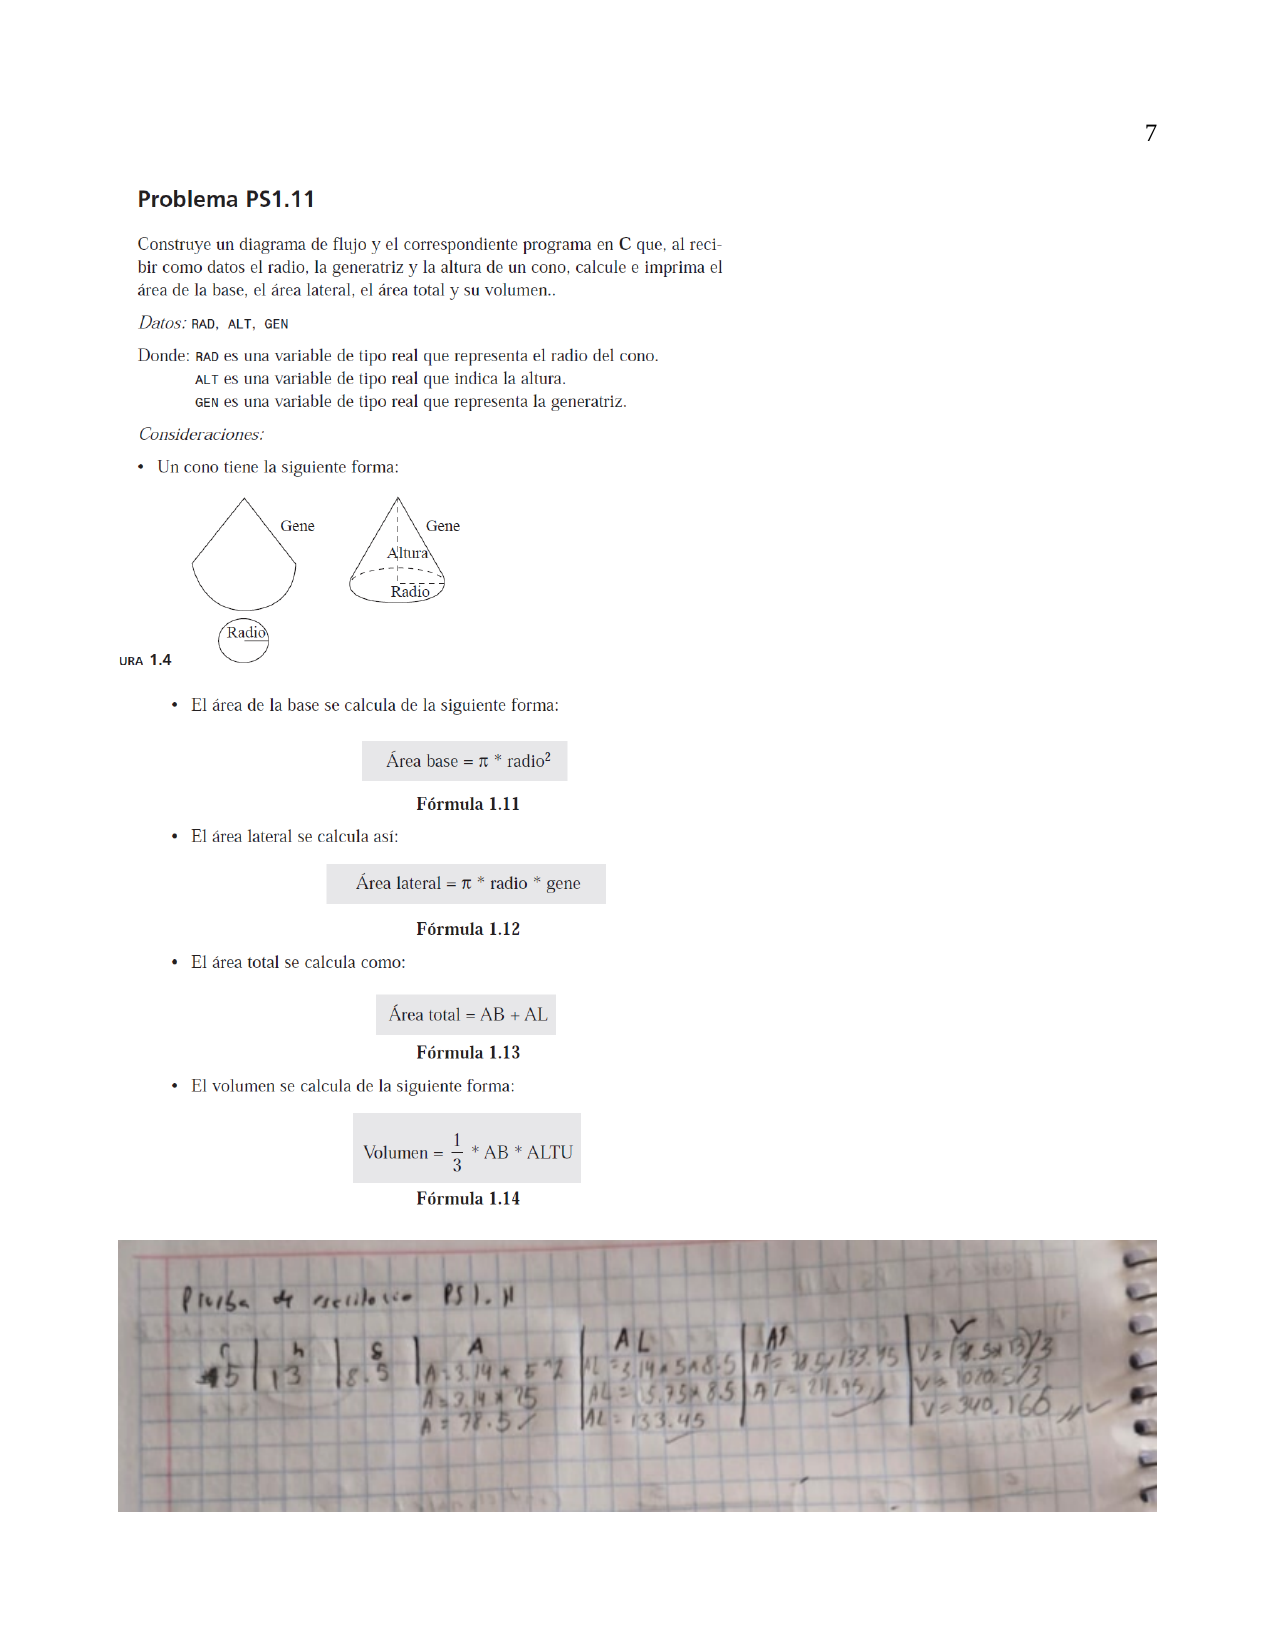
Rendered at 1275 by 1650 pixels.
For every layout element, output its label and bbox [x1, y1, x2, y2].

picture [118, 176, 749, 1212]
picture [118, 1240, 1157, 1512]
